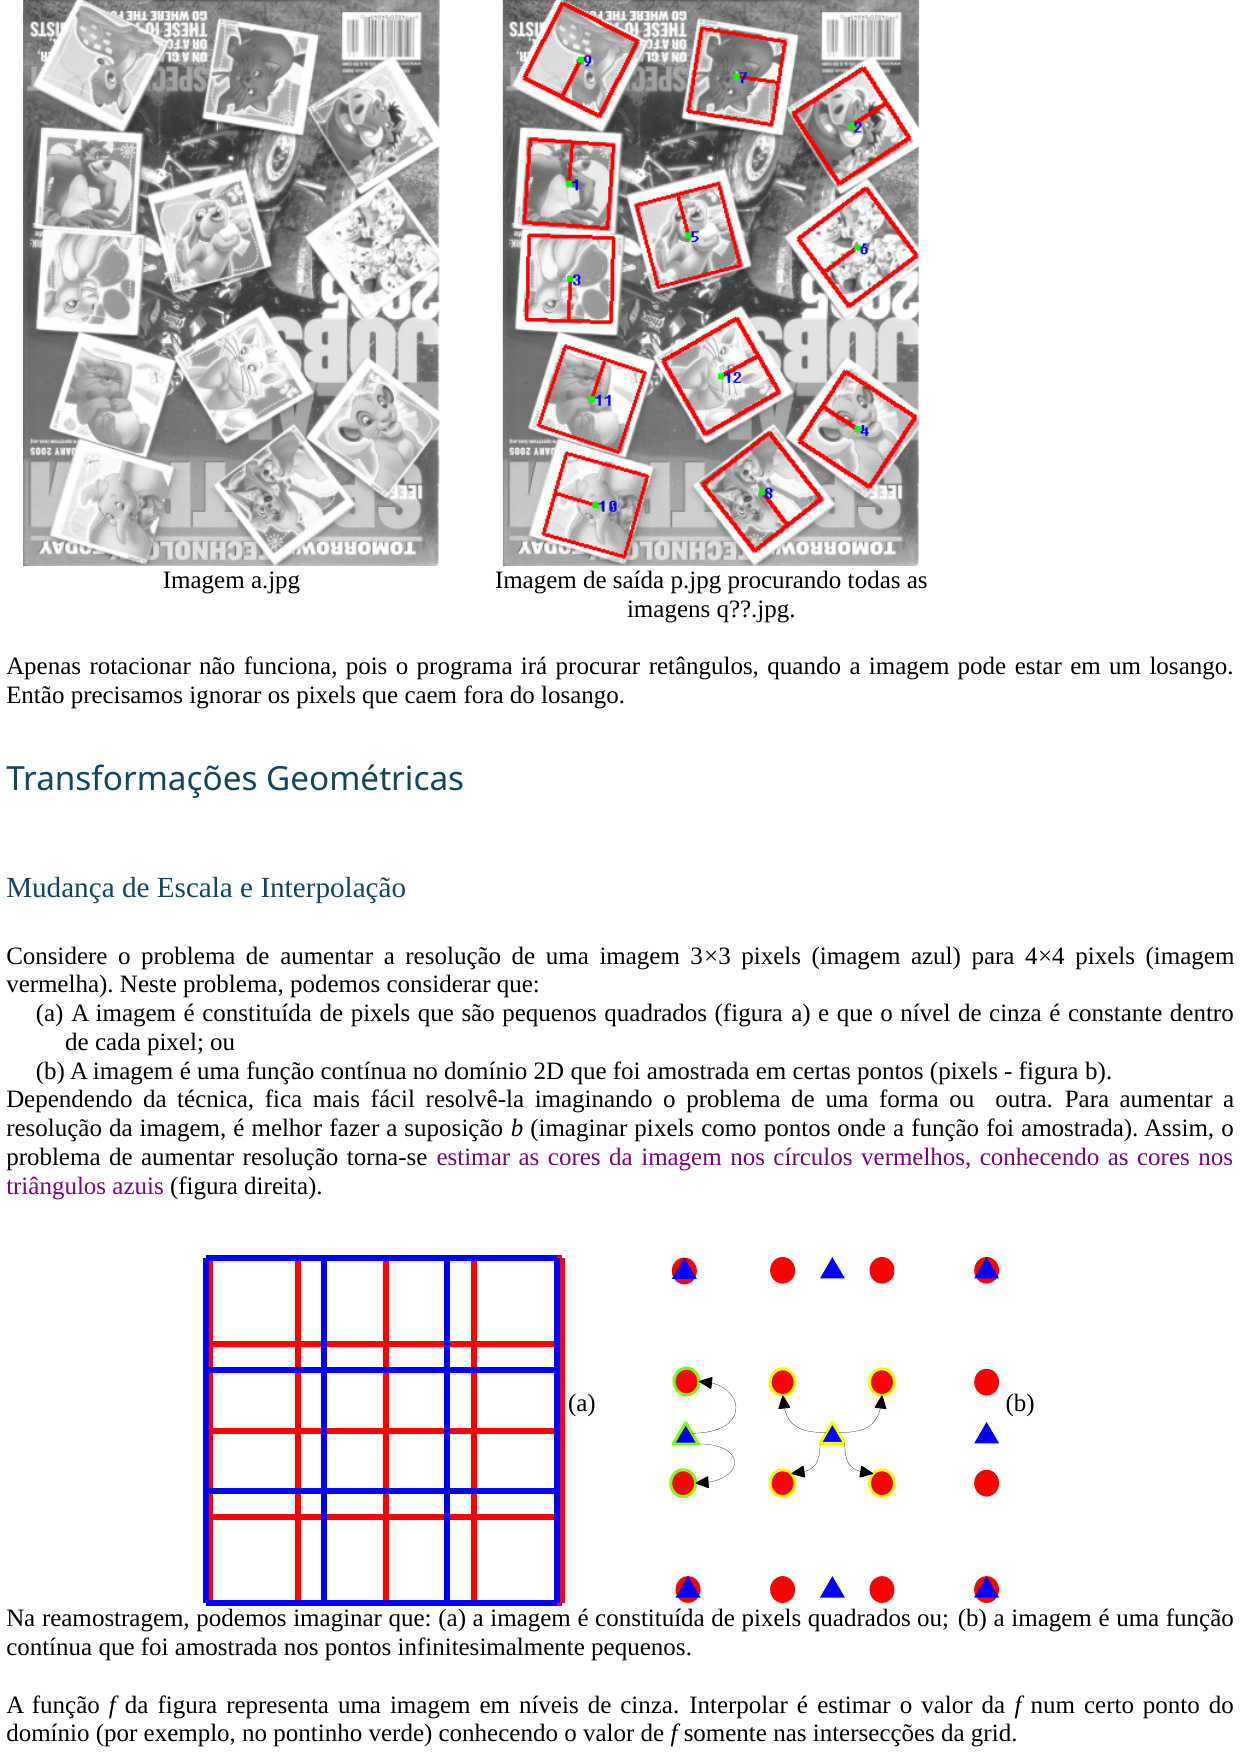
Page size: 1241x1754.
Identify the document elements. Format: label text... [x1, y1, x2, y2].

subtitle Mudança de Escala e Interpolação [6, 870, 1234, 904]
text [389, 1520, 444, 1600]
text [327, 1434, 383, 1488]
text A função f da figura representa uma imagem em níveis de cinza. Interpolar é estimar o valor da f num certo ponto do domínio (por exemplo, no pontinho verde) conhecendo o valor de f somente nas intersecções da grid. [6, 1690, 1234, 1747]
text [450, 1520, 471, 1600]
text [389, 1261, 444, 1341]
text [301, 1347, 321, 1367]
table_header Imagem a.jpg [0, 0, 471, 623]
subtitle Transformações Geométricas [6, 754, 1234, 800]
text Considere o problema de aumentar a resolução de uma imagem 3×3 pixels (imagem azul) para 4×4 pixels (imagem vermelha). Neste problema, podemos considerar que: [6, 941, 1234, 998]
text [450, 1347, 471, 1367]
text [327, 1261, 383, 1341]
text [477, 1520, 554, 1600]
text Apenas rotacionar não funciona, pois o programa irá procurar retângulos, quando a imagem pode estar em um losango. Então precisamos ignorar os pixels que caem fora do losango. [6, 651, 1234, 709]
text [327, 1494, 383, 1514]
text (a) (b) [562, 1257, 1234, 1603]
text [389, 1434, 444, 1488]
text [477, 1261, 554, 1341]
list A imagem é constituída de pixels que são pequenos quadrados (figura a) e que o nível de cinza é constante dentro de cada pixel; ou [36, 998, 1234, 1056]
text [213, 1373, 295, 1428]
text [389, 1373, 444, 1428]
text [301, 1494, 321, 1514]
table_header Imagem de saída p.jpg procurando todas as imagens q??.jpg. [471, 0, 951, 623]
text [213, 1434, 295, 1488]
text [301, 1261, 321, 1341]
text [477, 1373, 554, 1428]
text [327, 1373, 383, 1428]
text [327, 1347, 383, 1367]
text [450, 1373, 471, 1428]
list Dependendo da técnica, fica mais fácil resolvê-la imaginando o problema de uma forma ou outra. Para aumentar a resolução da imagem, é melhor fazer a suposição b (imaginar pixels como pontos onde a função foi amostrada). Assim, o problema de aumentar resolução torna-se estimar as cores da imagem nos círculos vermelhos, conhecendo as cores nos triângulos azuis (figura direita). [6, 1084, 1234, 1199]
text [389, 1494, 444, 1514]
text [477, 1434, 554, 1488]
text [213, 1494, 295, 1514]
list A imagem é uma função contínua no domínio 2D que foi amostrada em certas pontos (pixels - figura b). [36, 1056, 1234, 1084]
text [301, 1373, 321, 1428]
text [389, 1347, 444, 1367]
text [6, 1257, 206, 1603]
text [213, 1261, 295, 1341]
text [477, 1494, 554, 1514]
text [450, 1434, 471, 1488]
text [301, 1520, 321, 1600]
text [450, 1494, 471, 1514]
text [477, 1347, 554, 1367]
text [213, 1347, 295, 1367]
text [450, 1261, 471, 1341]
text Na reamostragem, podemos imaginar que: (a) a imagem é constituída de pixels quadrados ou; (b) a imagem é uma função contínua que foi amostrada nos pontos infinitesimalmente pequenos. [6, 1603, 1234, 1661]
text [327, 1520, 383, 1600]
text [213, 1520, 295, 1600]
text [301, 1434, 321, 1488]
